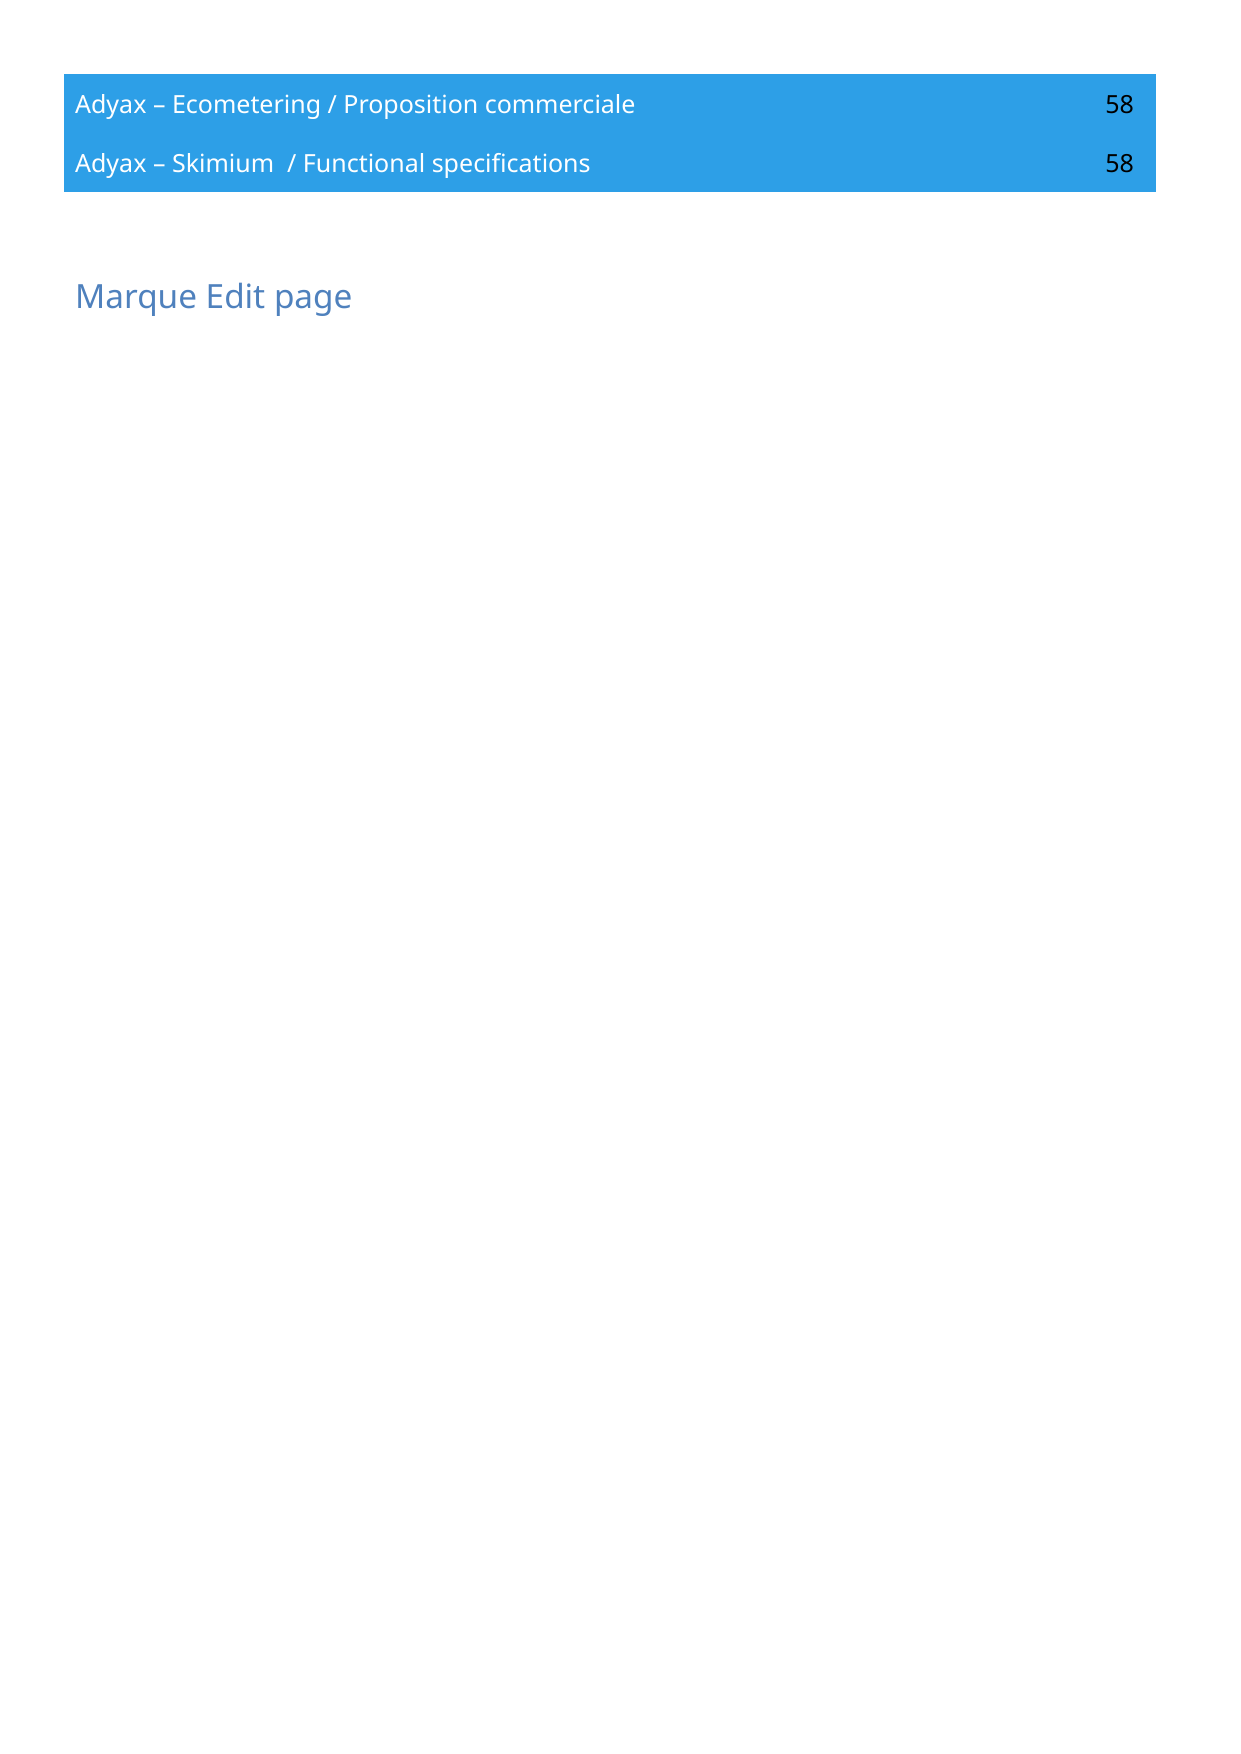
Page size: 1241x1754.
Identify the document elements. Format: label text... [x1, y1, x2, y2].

subtitle Marque Edit page [75, 272, 1165, 318]
